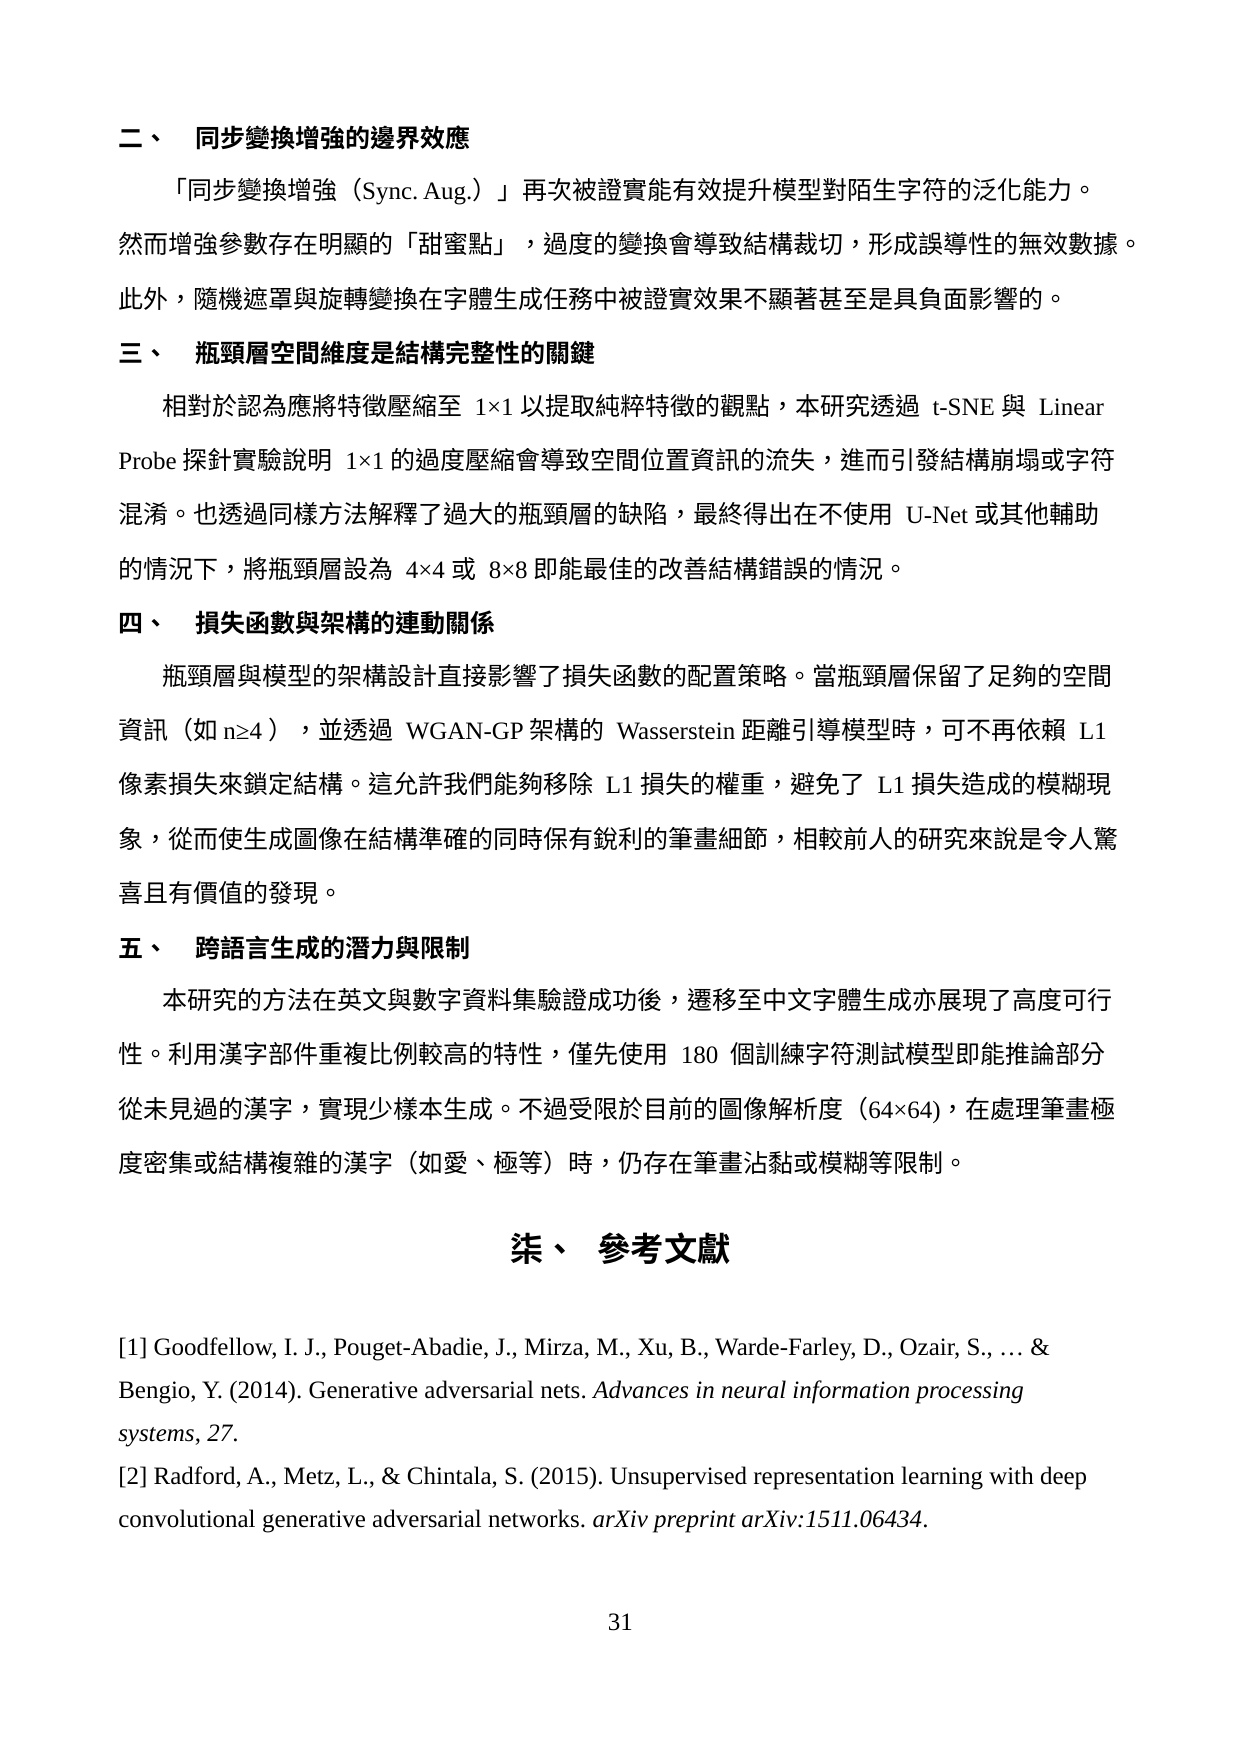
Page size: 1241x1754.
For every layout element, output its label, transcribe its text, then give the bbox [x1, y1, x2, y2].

text [2] Radford, A., Metz, L., & Chintala, S. (2015). Unsupervised representation learning with deep convolutional generative adversarial networks. arXiv preprint arXiv:1511.06434. [118, 1461, 1122, 1533]
text [1] Goodfellow, I. J., Pouget-Abadie, J., Mirza, M., Xu, B., Warde-Farley, D., Ozair, S., … & Bengio, Y. (2014). Generative adversarial nets. Advances in neural information processing systems, 27. [118, 1332, 1122, 1447]
subtitle 跨語言生成的潛力與限制 [118, 928, 1122, 964]
text 本研究的方法在英文與數字資料集驗證成功後，遷移至中文字體生成亦展現了高度可行性。利用漢字部件重複比例較高的特性，僅先使用 180 個訓練字符測試模型即能推論部分從未見過的漢字，實現少樣本生成。不過受限於目前的圖像解析度（64×64)，在處理筆畫極度密集或結構複雜的漢字（如愛、極等）時，仍存在筆畫沾黏或模糊等限制。 [118, 981, 1122, 1180]
subtitle 同步變換增強的邊界效應 [118, 118, 1122, 154]
subtitle 參考文獻 [118, 1223, 1122, 1271]
text 瓶頸層與模型的架構設計直接影響了損失函數的配置策略。當瓶頸層保留了足夠的空間資訊（如n≥4 ），並透過 WGAN-GP 架構的 Wasserstein 距離引導模型時，可不再依賴 L1 像素損失來鎖定結構。這允許我們能夠移除 L1 損失的權重，避免了 L1 損失造成的模糊現象，從而使生成圖像在結構準確的同時保有銳利的筆畫細節，相較前人的研究來說是令人驚喜且有價值的發現。 [118, 656, 1122, 910]
subtitle 瓶頸層空間維度是結構完整性的關鍵 [118, 334, 1122, 370]
subtitle 損失函數與架構的連動關係 [118, 604, 1122, 640]
text 相對於認為應將特徵壓縮至 1×1 以提取純粹特徵的觀點，本研究透過 t-SNE 與 Linear Probe 探針實驗說明 1×1 的過度壓縮會導致空間位置資訊的流失，進而引發結構崩塌或字符混淆。也透過同樣方法解釋了過大的瓶頸層的缺陷，最終得出在不使用 U-Net 或其他輔助的情況下，將瓶頸層設為 4×4 或 8×8 即能最佳的改善結構錯誤的情況。 [118, 386, 1122, 586]
text 「同步變換增強（Sync. Aug.）」再次被證實能有效提升模型對陌生字符的泛化能力。然而增強參數存在明顯的「甜蜜點」，過度的變換會導致結構裁切，形成誤導性的無效數據。此外，隨機遮罩與旋轉變換在字體生成任務中被證實效果不顯著甚至是具負面影響的。 [118, 171, 1122, 316]
